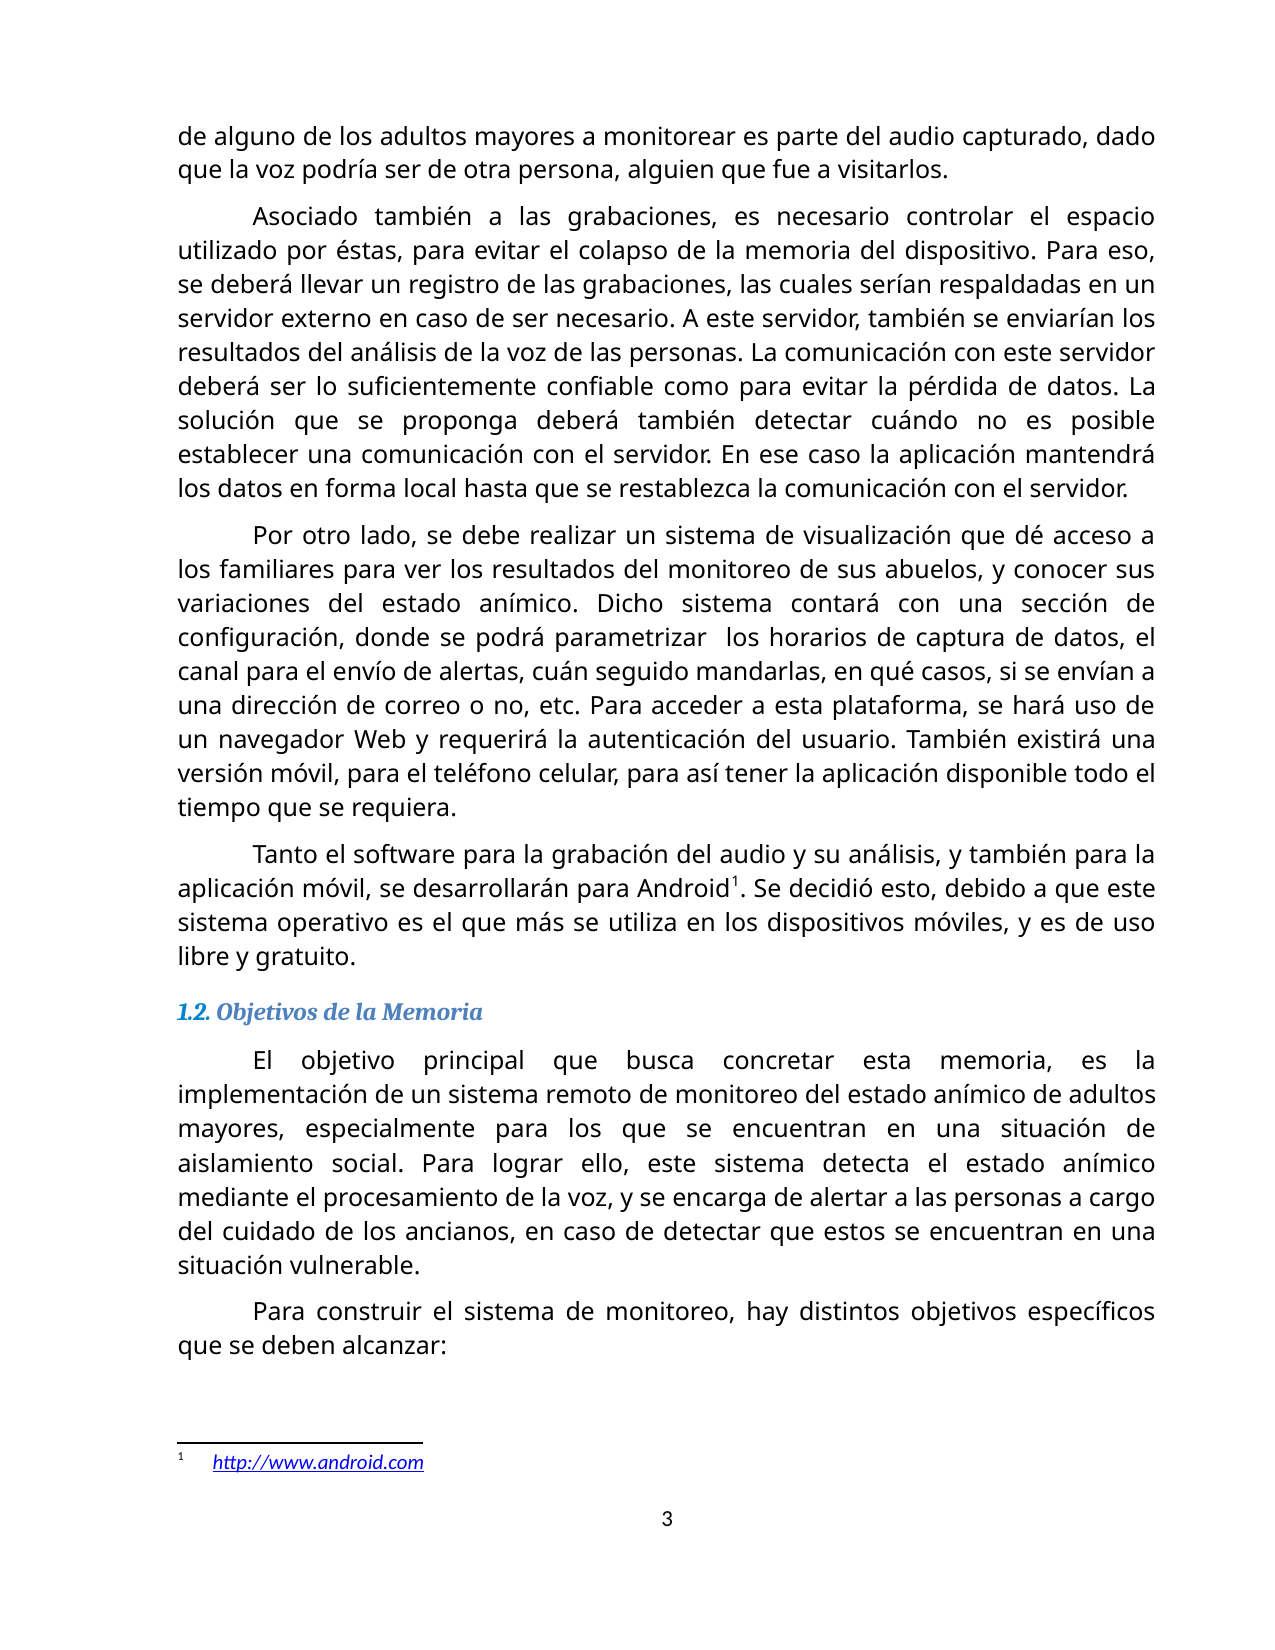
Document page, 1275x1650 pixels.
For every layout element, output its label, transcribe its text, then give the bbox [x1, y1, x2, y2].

text Para construir el sistema de monitoreo, hay distintos objetivos específicos que se deben alcanzar: [177, 1294, 1157, 1362]
text http://www.android.com [177, 1449, 1157, 1474]
text de alguno de los adultos mayores a monitorear es parte del audio capturado, dado que la voz podría ser de otra persona, alguien que fue a visitarlos. [177, 118, 1157, 186]
text Asociado también a las grabaciones, es necesario controlar el espacio utilizado por éstas, para evitar el colapso de la memoria del dispositivo. Para eso, se deberá llevar un registro de las grabaciones, las cuales serían respaldadas en un servidor externo en caso de ser necesario. A este servidor, también se enviarían los resultados del análisis de la voz de las personas. La comunicación con este servidor deberá ser lo suficientemente confiable como para evitar la pérdida de datos. La solución que se proponga deberá también detectar cuándo no es posible establecer una comunicación con el servidor. En ese caso la aplicación mantendrá los datos en forma local hasta que se restablezca la comunicación con el servidor. [177, 199, 1157, 505]
text Tanto el software para la grabación del audio y su análisis, y también para la aplicación móvil, se desarrollarán para Android. Se decidió esto, debido a que este sistema operativo es el que más se utiliza en los dispositivos móviles, y es de uso libre y gratuito. [177, 837, 1157, 973]
text Por otro lado, se debe realizar un sistema de visualización que dé acceso a los familiares para ver los resultados del monitoreo de sus abuelos, y conocer sus variaciones del estado anímico. Dicho sistema contará con una sección de configuración, donde se podrá parametrizar los horarios de captura de datos, el canal para el envío de alertas, cuán seguido mandarlas, en qué casos, si se envían a una dirección de correo o no, etc. Para acceder a esta plataforma, se hará uso de un navegador Web y requerirá la autenticación del usuario. También existirá una versión móvil, para el teléfono celular, para así tener la aplicación disponible todo el tiempo que se requiera. [177, 518, 1157, 824]
subtitle 1.2. Objetivos de la Memoria [177, 998, 1157, 1026]
text El objetivo principal que busca concretar esta memoria, es la implementación de un sistema remoto de monitoreo del estado anímico de adultos mayores, especialmente para los que se encuentran en una situación de aislamiento social. Para lograr ello, este sistema detecta el estado anímico mediante el procesamiento de la voz, y se encarga de alertar a las personas a cargo del cuidado de los ancianos, en caso de detectar que estos se encuentran en una situación vulnerable. [177, 1043, 1157, 1281]
